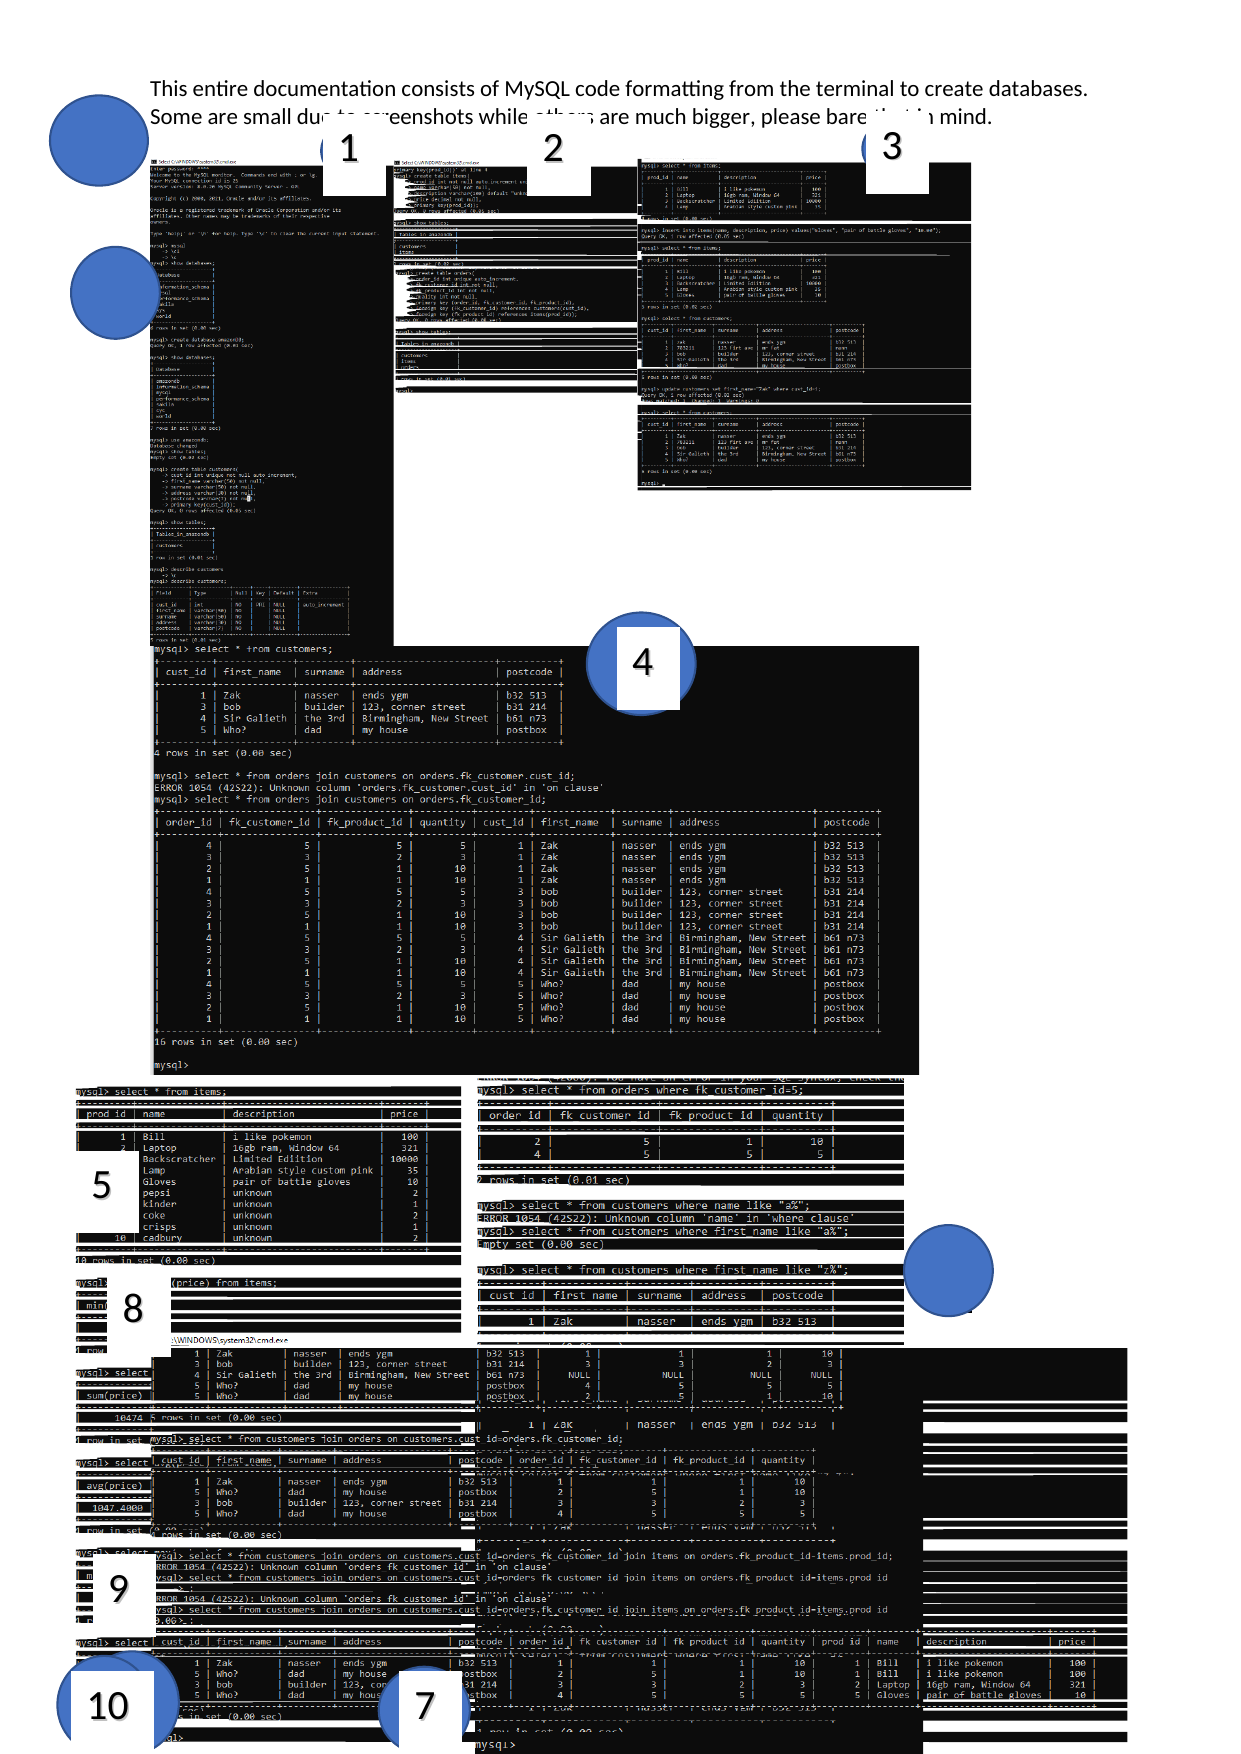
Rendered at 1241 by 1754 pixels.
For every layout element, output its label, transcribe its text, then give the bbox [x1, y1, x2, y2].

text 2 [542, 121, 576, 172]
text 4 [632, 635, 665, 686]
text 8 [122, 1282, 156, 1333]
text 5 [91, 1158, 124, 1209]
text 9 [108, 1562, 141, 1613]
text 3 [881, 119, 914, 169]
text 1 [338, 121, 371, 172]
text 10 [86, 1679, 139, 1730]
text 7 [414, 1679, 447, 1730]
